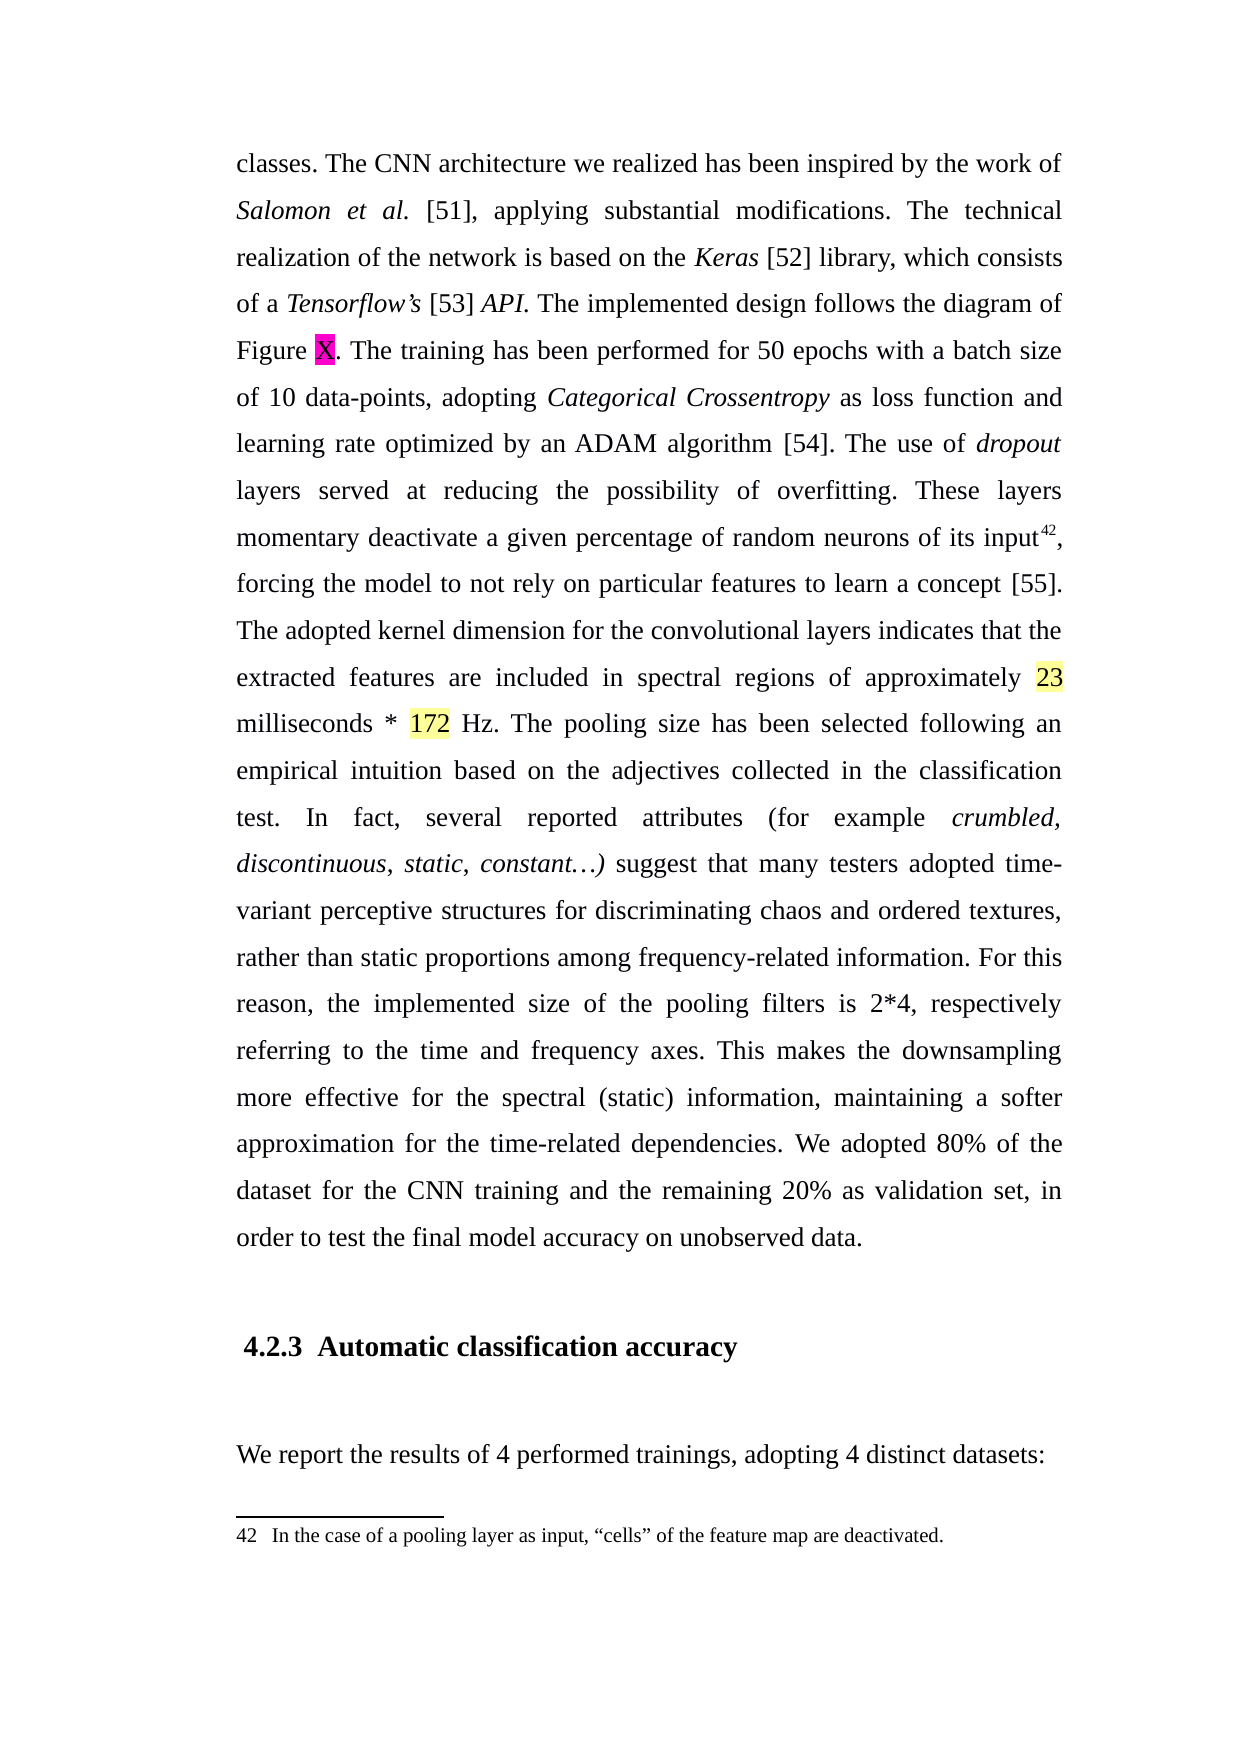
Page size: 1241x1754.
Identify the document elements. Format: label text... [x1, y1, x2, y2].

subtitle Automatic classification accuracy [236, 1329, 1063, 1363]
text classes. The CNN architecture we realized has been inspired by the work of Salomon et al. [51], applying substantial modifications. The technical realization of the network is based on the Keras [52] library, which consists of a Tensorflow’s [53] API. The implemented design follows the diagram of Figure X. The training has been performed for 50 epochs with a batch size of 10 data-points, adopting Categorical Crossentropy as loss function and learning rate optimized by an ADAM algorithm [54]. The use of dropout layers served at reducing the possibility of overfitting. These layers momentary deactivate a given percentage of random neurons of its input, forcing the model to not rely on particular features to learn a concept [55]. The adopted kernel dimension for the convolutional layers indicates that the extracted features are included in spectral regions of approximately 23 milliseconds * 172 Hz. The pooling size has been selected following an empirical intuition based on the adjectives collected in the classification test. In fact, several reported attributes (for example crumbled, discontinuous, static, constant…) suggest that many testers adopted time-variant perceptive structures for discriminating chaos and ordered textures, rather than static proportions among frequency-related information. For this reason, the implemented size of the pooling filters is 2*4, respectively referring to the time and frequency axes. This makes the downsampling more effective for the spectral (static) information, maintaining a softer approximation for the time-related dependencies. We adopted 80% of the dataset for the CNN training and the remaining 20% as validation set, in order to test the final model accuracy on unobserved data. [236, 148, 1063, 1252]
text In the case of a pooling layer as input, “cells” of the feature map are deactivated. [236, 1523, 1063, 1547]
text We report the results of 4 performed trainings, adopting 4 distinct datasets: [236, 1439, 1063, 1470]
